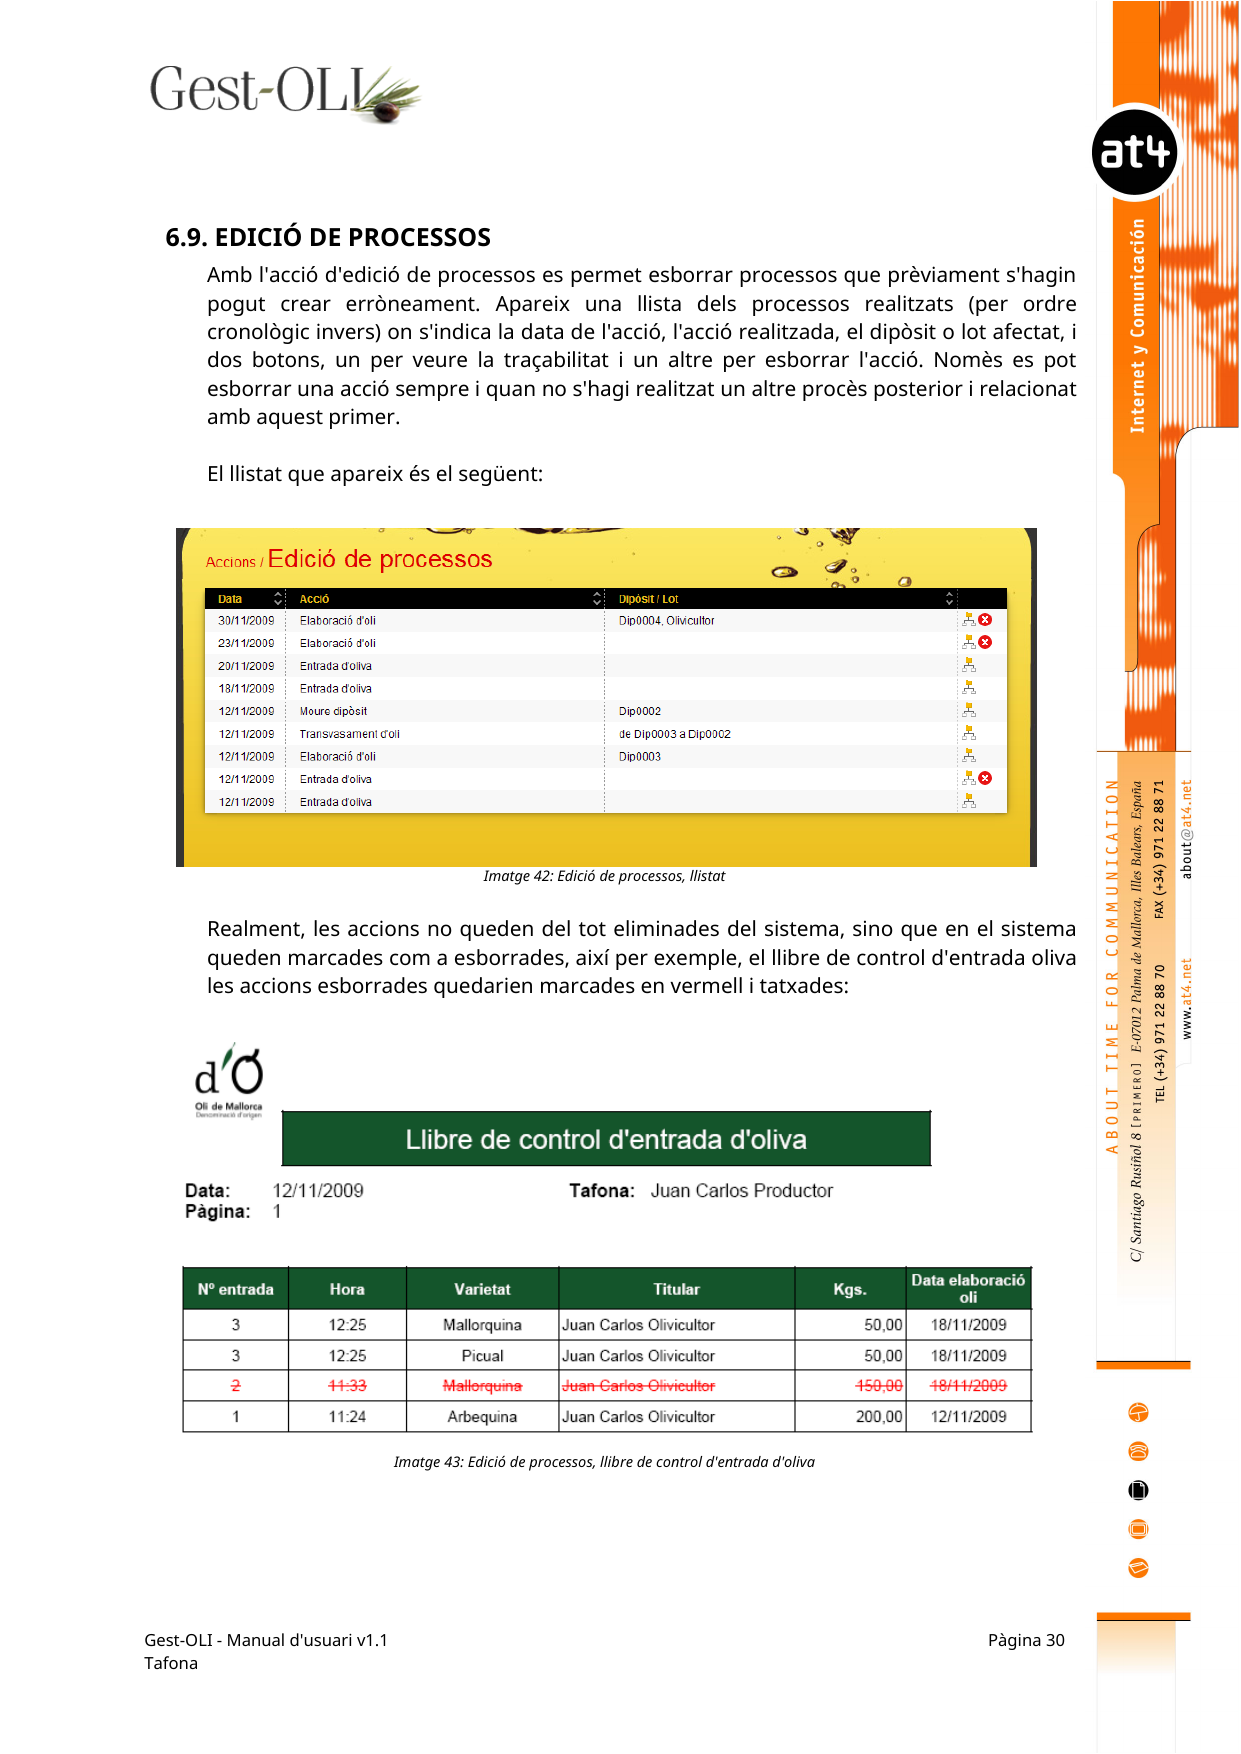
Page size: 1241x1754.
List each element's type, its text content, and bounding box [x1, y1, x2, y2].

text El llistat que apareix és el següent: [207, 459, 1078, 488]
text Imatge 42: Edició de processos, llistat [170, 867, 1041, 886]
text Amb l'acció d'edició de processos es permet esborrar processos que prèviament s'hagin pogut crear erròneament. Apareix una llista dels processos realitzats (per ordre cronològic invers) on s'indica la data de l'acció, l'acció realitzada, el dipòsit o lot afectat, i dos botons, un per veure la traçabilitat i un altre per esborrar l'acció. Nomès es pot esborrar una acció sempre i quan no s'hagi realitzat un altre procès posterior i relacionat amb aquest primer. [207, 260, 1078, 431]
picture [170, 1041, 1042, 1452]
picture [1085, 1, 1239, 1753]
picture [149, 66, 423, 126]
text Realment, les accions no queden del tot eliminades del sistema, sino que en el sistema queden marcades com a esborrades, així per exemple, el llibre de control d'entrada oliva les accions esborrades quedarien marcades en vermell i tatxades: [207, 914, 1078, 1000]
picture [170, 528, 1042, 867]
text Imatge 43: Edició de processos, llibre de control d'entrada d'oliva [170, 1452, 1041, 1472]
subtitle 6.9. EDICIÓ DE PROCESSOS [133, 220, 1078, 254]
